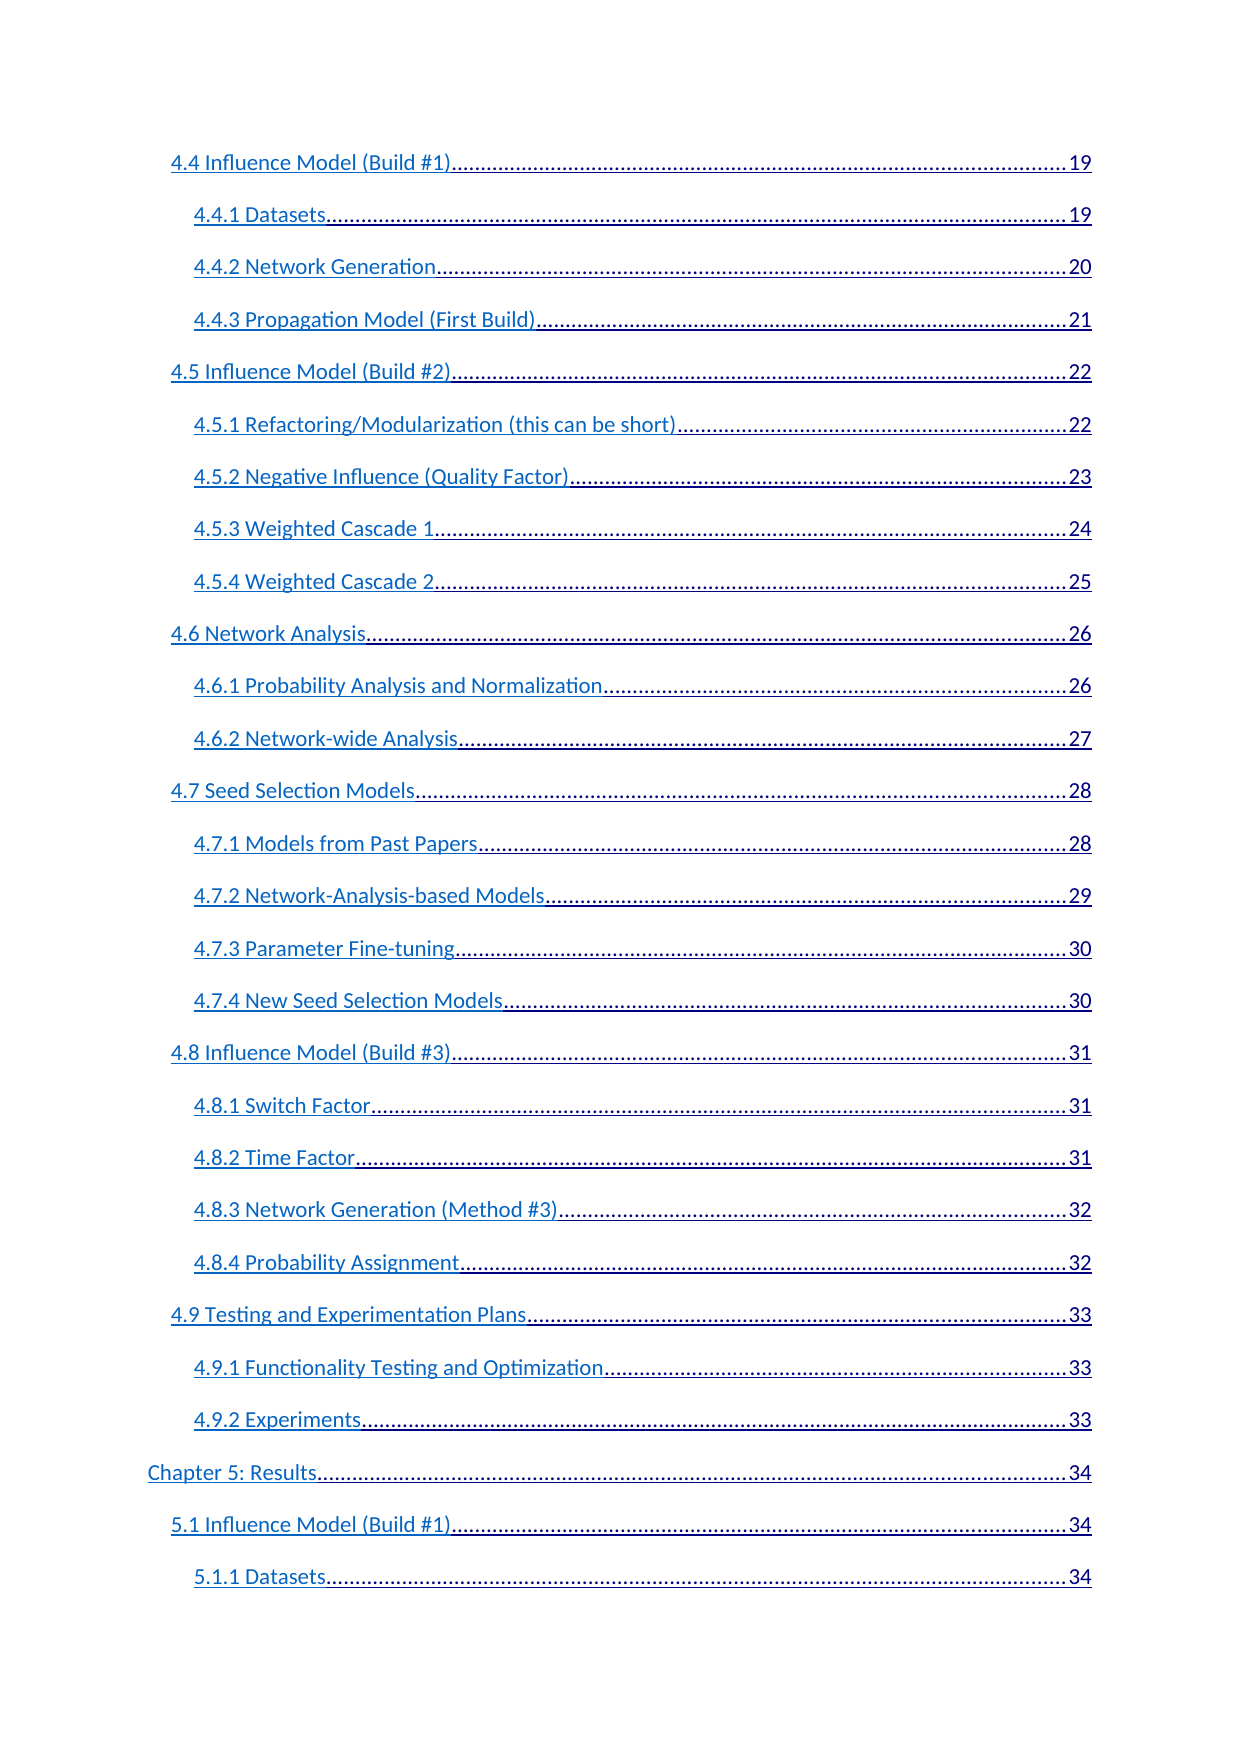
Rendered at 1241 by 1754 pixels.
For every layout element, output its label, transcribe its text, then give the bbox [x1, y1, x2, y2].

text 5.1.1 Datasets 34 [193, 1562, 1092, 1587]
text 4.8 Influence Model (Build #3) 31 [171, 1038, 1092, 1063]
text 4.8.4 Probability Assignment 32 [193, 1248, 1092, 1272]
text 4.4.2 Network Generation 20 [193, 252, 1092, 277]
text 4.6.2 Network-wide Analysis 27 [193, 724, 1092, 748]
text 4.8.1 Switch Factor 31 [193, 1091, 1092, 1115]
text 4.5.2 Negative Influence (Quality Factor) 23 [193, 462, 1092, 486]
text 4.9.2 Experiments 33 [193, 1405, 1092, 1429]
text 4.7 Seed Selection Models 28 [171, 776, 1092, 801]
text 4.8.2 Time Factor 31 [193, 1143, 1092, 1167]
text 4.7.2 Network-Analysis-based Models 29 [193, 881, 1092, 905]
text 4.6.1 Probability Analysis and Normalization 26 [193, 672, 1092, 696]
text 4.7.4 New Seed Selection Models 30 [193, 986, 1092, 1010]
text 4.9 Testing and Experimentation Plans 33 [171, 1300, 1092, 1324]
text 4.4 Influence Model (Build #1) 19 [171, 148, 1092, 172]
text 4.9.1 Functionality Testing and Optimization 33 [193, 1353, 1092, 1377]
text Chapter 5: Results 34 [148, 1458, 1092, 1482]
text 4.5.1 Refactoring/Modularization (this can be short) 22 [193, 410, 1092, 434]
text 4.5 Influence Model (Build #2) 22 [171, 357, 1092, 381]
text 4.8.3 Network Generation (Method #3) 32 [193, 1196, 1092, 1220]
text 4.4.3 Propagation Model (First Build) 21 [193, 305, 1092, 329]
text 4.5.4 Weighted Cascade 2 25 [193, 567, 1092, 591]
text 5.1 Influence Model (Build #1) 34 [171, 1510, 1092, 1534]
text 4.6 Network Analysis 26 [171, 619, 1092, 643]
text 4.5.3 Weighted Cascade 1 24 [193, 514, 1092, 539]
text 4.7.1 Models from Past Papers 28 [193, 829, 1092, 853]
text 4.4.1 Datasets 19 [193, 200, 1092, 224]
text 4.7.3 Parameter Fine-tuning 30 [193, 934, 1092, 958]
